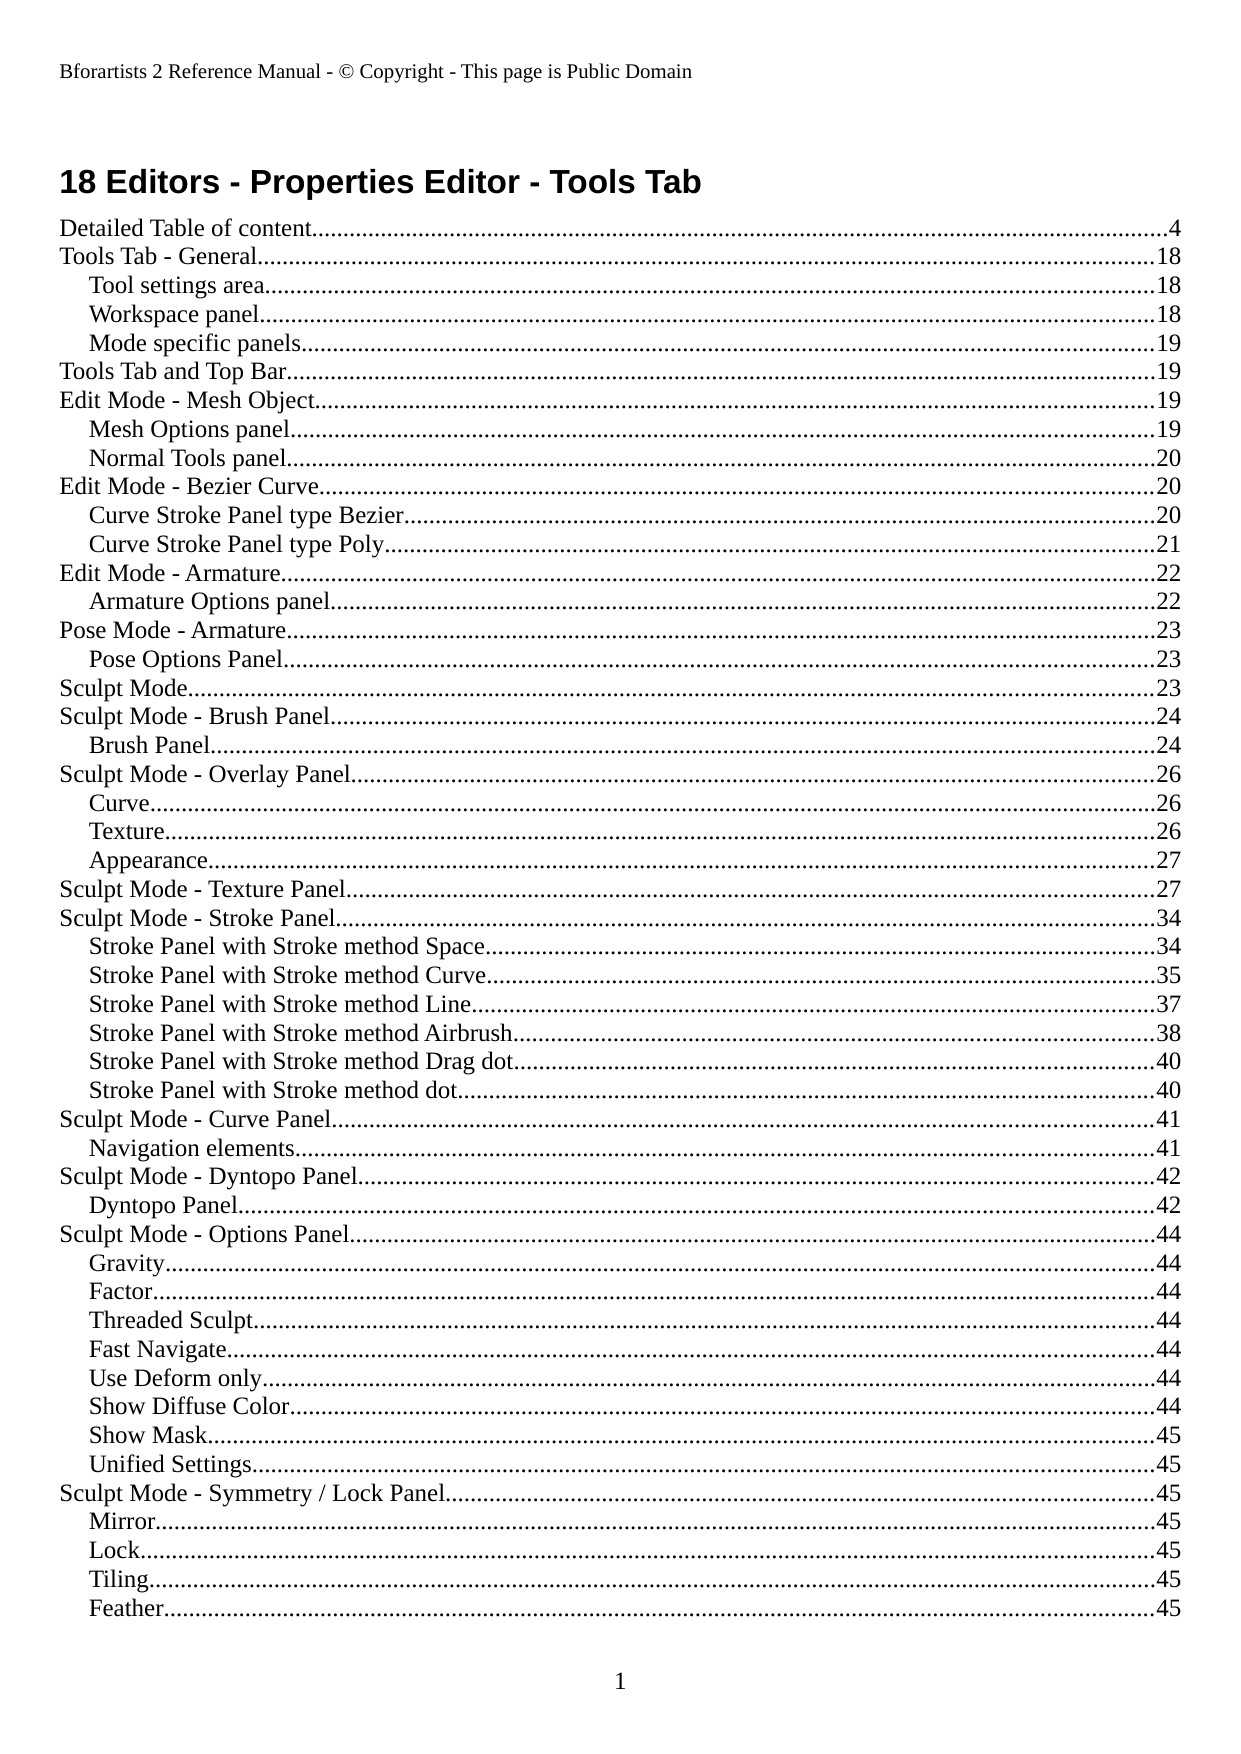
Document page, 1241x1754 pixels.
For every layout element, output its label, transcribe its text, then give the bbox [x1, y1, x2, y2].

text Show Mask 45 [88, 1420, 1181, 1449]
text Detailed Table of content 4 [59, 213, 1181, 241]
text Curve Stroke Panel type Poly 21 [88, 529, 1181, 558]
text Normal Tools panel 20 [88, 443, 1181, 471]
text Lock 45 [88, 1535, 1181, 1564]
text Sculpt Mode - Texture Panel 27 [59, 874, 1181, 903]
text Workspace panel 18 [88, 299, 1181, 328]
text Stroke Panel with Stroke method dot 40 [88, 1075, 1181, 1104]
text Unified Settings 45 [88, 1449, 1181, 1478]
text Stroke Panel with Stroke method Space 34 [88, 931, 1181, 960]
text Show Diffuse Color 44 [88, 1391, 1181, 1420]
text Sculpt Mode - Overlay Panel 26 [59, 759, 1181, 788]
text Sculpt Mode - Options Panel 44 [59, 1219, 1181, 1248]
text Edit Mode - Bezier Curve 20 [59, 471, 1181, 500]
text Stroke Panel with Stroke method Airbrush 38 [88, 1018, 1181, 1046]
text Armature Options panel 22 [88, 586, 1181, 615]
text Sculpt Mode 23 [59, 673, 1181, 701]
text Tools Tab - General 18 [59, 241, 1181, 270]
text Edit Mode - Mesh Object 19 [59, 385, 1181, 414]
text Brush Panel 24 [88, 730, 1181, 759]
text Sculpt Mode - Stroke Panel 34 [59, 903, 1181, 931]
text Mesh Options panel 19 [88, 414, 1181, 443]
text Fast Navigate 44 [88, 1334, 1181, 1363]
text Tiling 45 [88, 1564, 1181, 1593]
text Texture 26 [88, 816, 1181, 845]
text Factor 44 [88, 1276, 1181, 1305]
text Feather 45 [88, 1593, 1181, 1621]
text Mirror 45 [88, 1506, 1181, 1535]
text Dyntopo Panel 42 [88, 1190, 1181, 1219]
text Curve Stroke Panel type Bezier 20 [88, 500, 1181, 529]
text Tool settings area 18 [88, 270, 1181, 299]
text Stroke Panel with Stroke method Curve 35 [88, 960, 1181, 989]
text Edit Mode - Armature 22 [59, 558, 1181, 586]
text Mode specific panels 19 [88, 328, 1181, 356]
text Appearance 27 [88, 845, 1181, 874]
text Threaded Sculpt 44 [88, 1305, 1181, 1334]
text Sculpt Mode - Curve Panel 41 [59, 1104, 1181, 1133]
text Stroke Panel with Stroke method Line 37 [88, 989, 1181, 1018]
text Pose Options Panel 23 [88, 644, 1181, 673]
text Tools Tab and Top Bar 19 [59, 356, 1181, 385]
text Use Deform only 44 [88, 1363, 1181, 1391]
text Curve 26 [88, 788, 1181, 816]
text Sculpt Mode - Dyntopo Panel 42 [59, 1161, 1181, 1190]
subtitle 18 Editors - Properties Editor - Tools Tab [59, 162, 1181, 200]
text Gravity 44 [88, 1248, 1181, 1276]
text Stroke Panel with Stroke method Drag dot 40 [88, 1046, 1181, 1075]
text Pose Mode - Armature 23 [59, 615, 1181, 644]
text Sculpt Mode - Symmetry / Lock Panel 45 [59, 1478, 1181, 1506]
text Sculpt Mode - Brush Panel 24 [59, 701, 1181, 730]
text Navigation elements 41 [88, 1133, 1181, 1161]
